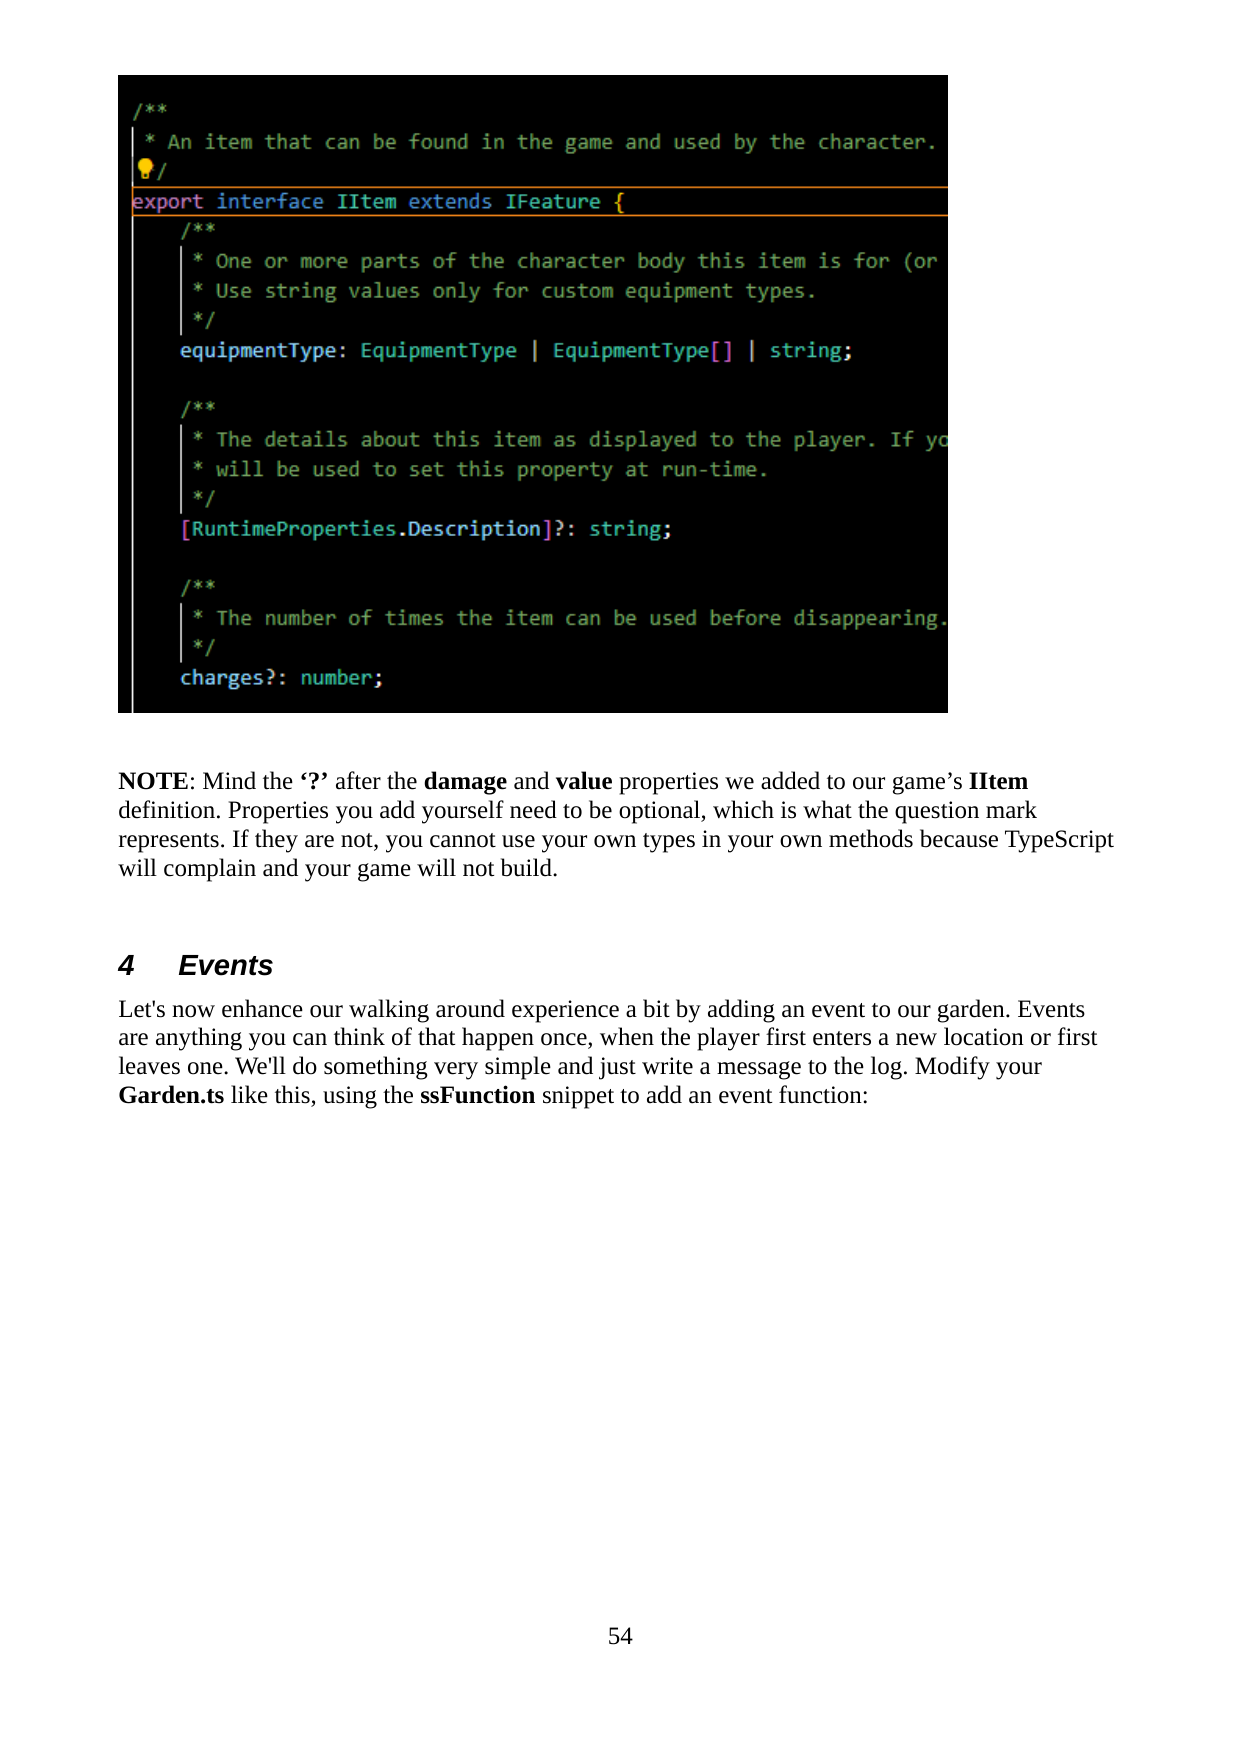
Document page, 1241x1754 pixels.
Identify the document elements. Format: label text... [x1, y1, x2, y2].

subtitle Events [118, 948, 1122, 981]
text Let's now enhance our walking around experience a bit by adding an event to our garden. Events are anything you can think of that happen once, when the player first enters a new location or first leaves one. We'll do something very simple and just write a message to the log. Modify your Garden.ts like this, using the ssFunction snippet to add an event function: [118, 994, 1122, 1109]
text NOTE: Mind the ‘?’ after the damage and value properties we added to our game’s IItem definition. Properties you add yourself need to be optional, which is what the question mark represents. If they are not, you cannot use your own types in your own methods because TypeScript will complain and your game will not build. [118, 766, 1122, 881]
